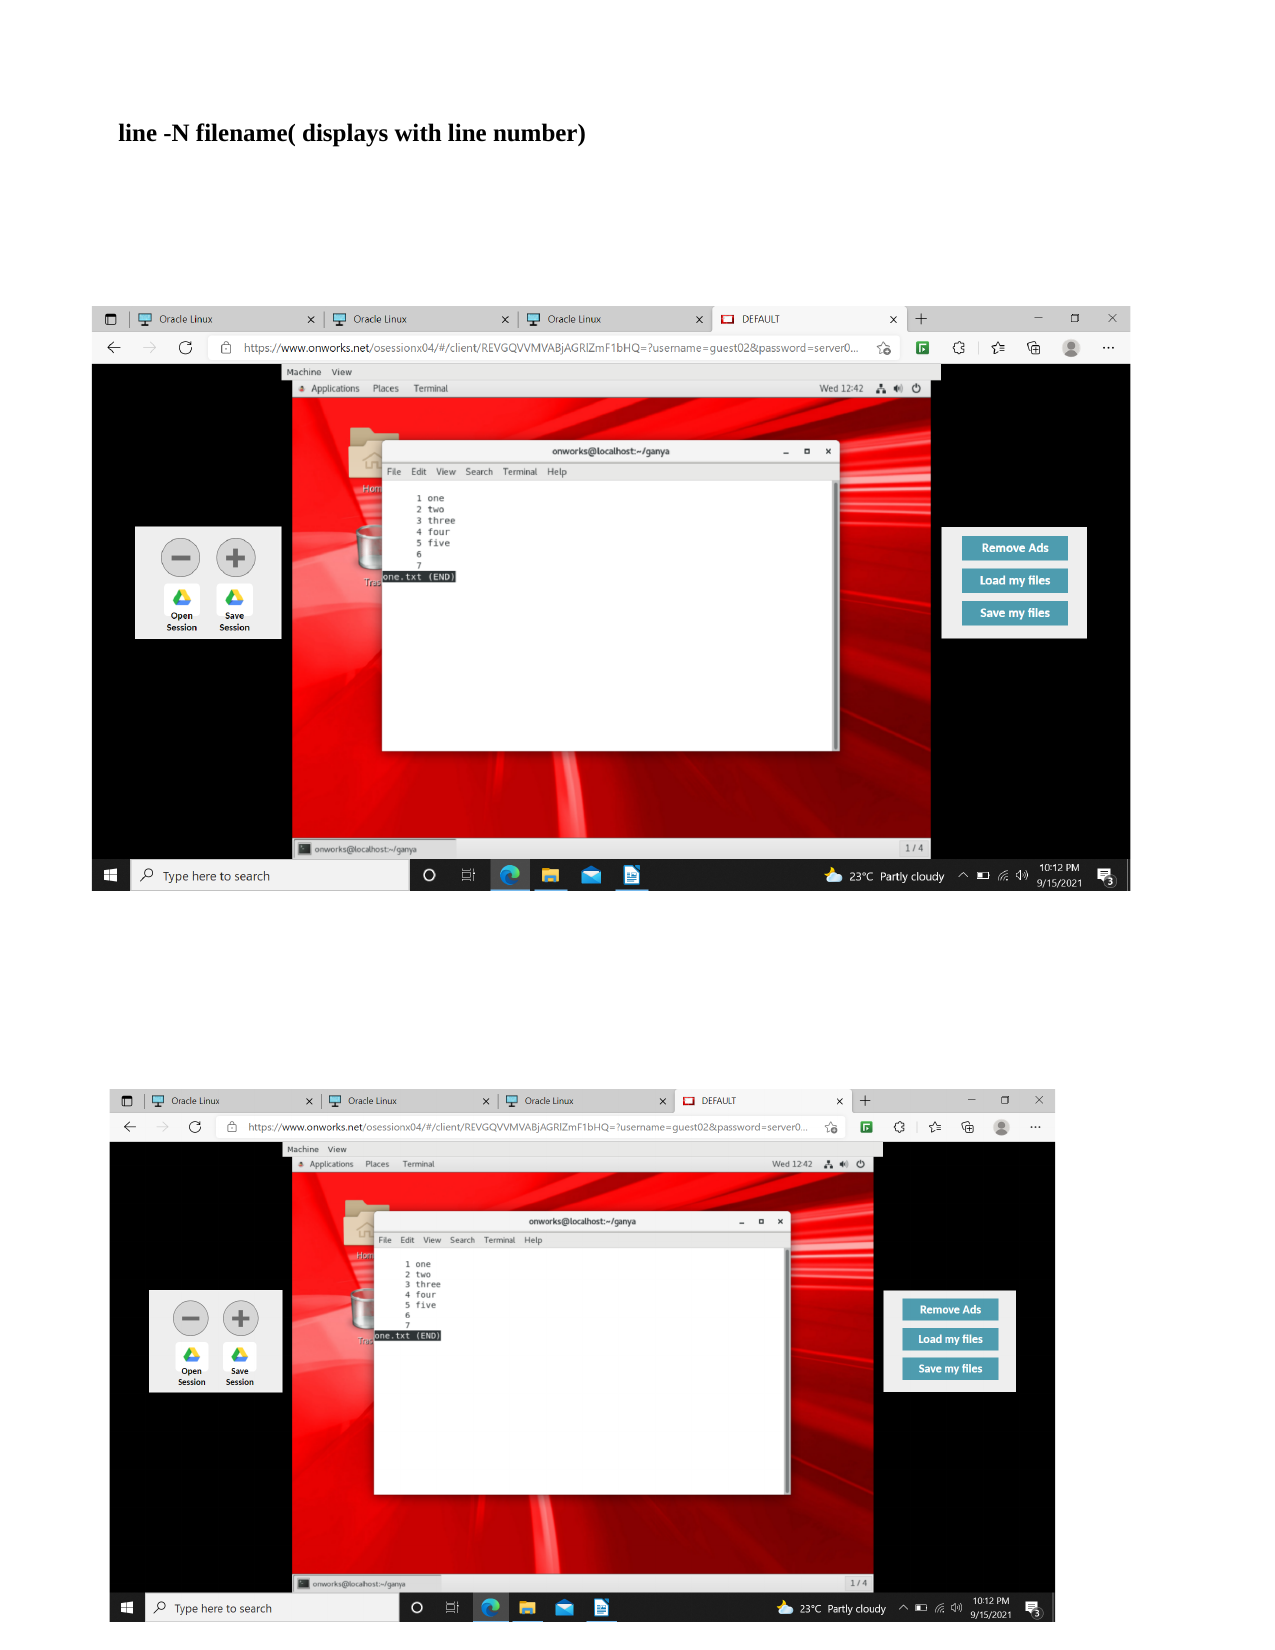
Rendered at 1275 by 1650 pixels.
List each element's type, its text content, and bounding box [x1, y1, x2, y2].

picture [109, 1089, 1056, 1622]
text line -N filename( displays with line number) [118, 118, 1157, 147]
picture [91, 306, 1131, 891]
